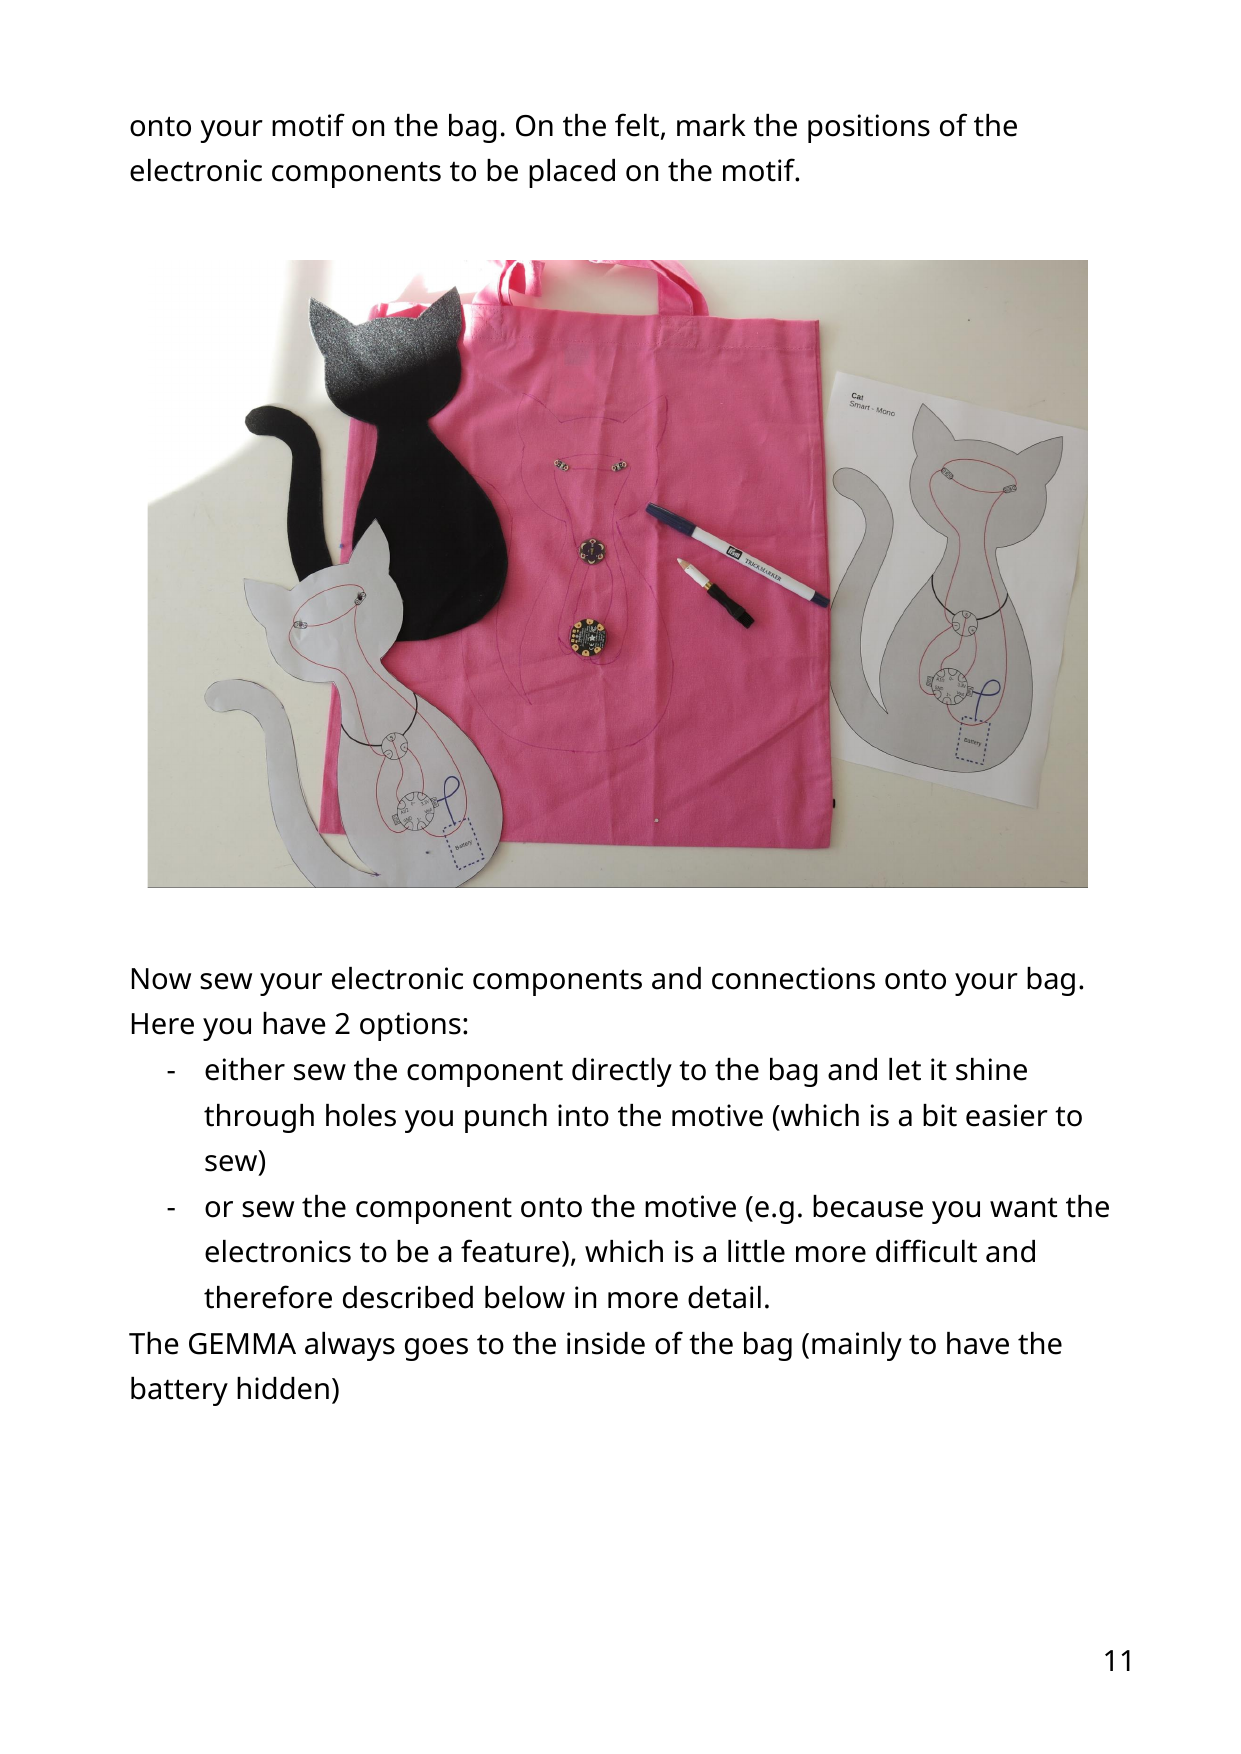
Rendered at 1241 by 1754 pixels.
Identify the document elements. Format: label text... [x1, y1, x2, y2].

list or sew the component onto the motive (e.g. because you want the electronics to be a feature), which is a little more difficult and therefore described below in more detail. [166, 1186, 1136, 1317]
picture [147, 260, 1088, 888]
text The GEMMA always goes to the inside of the bag (mainly to have the battery hidden) [129, 1323, 1136, 1408]
text Here you have 2 options: [129, 1004, 1136, 1043]
list either sew the component directly to the bag and let it shine through holes you punch into the motive (which is a bit easier to sew) [166, 1049, 1136, 1180]
text Now sew your electronic components and connections onto your bag. [129, 958, 1136, 998]
text onto your motif on the bag. On the felt, mark the positions of the electronic components to be placed on the motif. [129, 105, 1136, 190]
